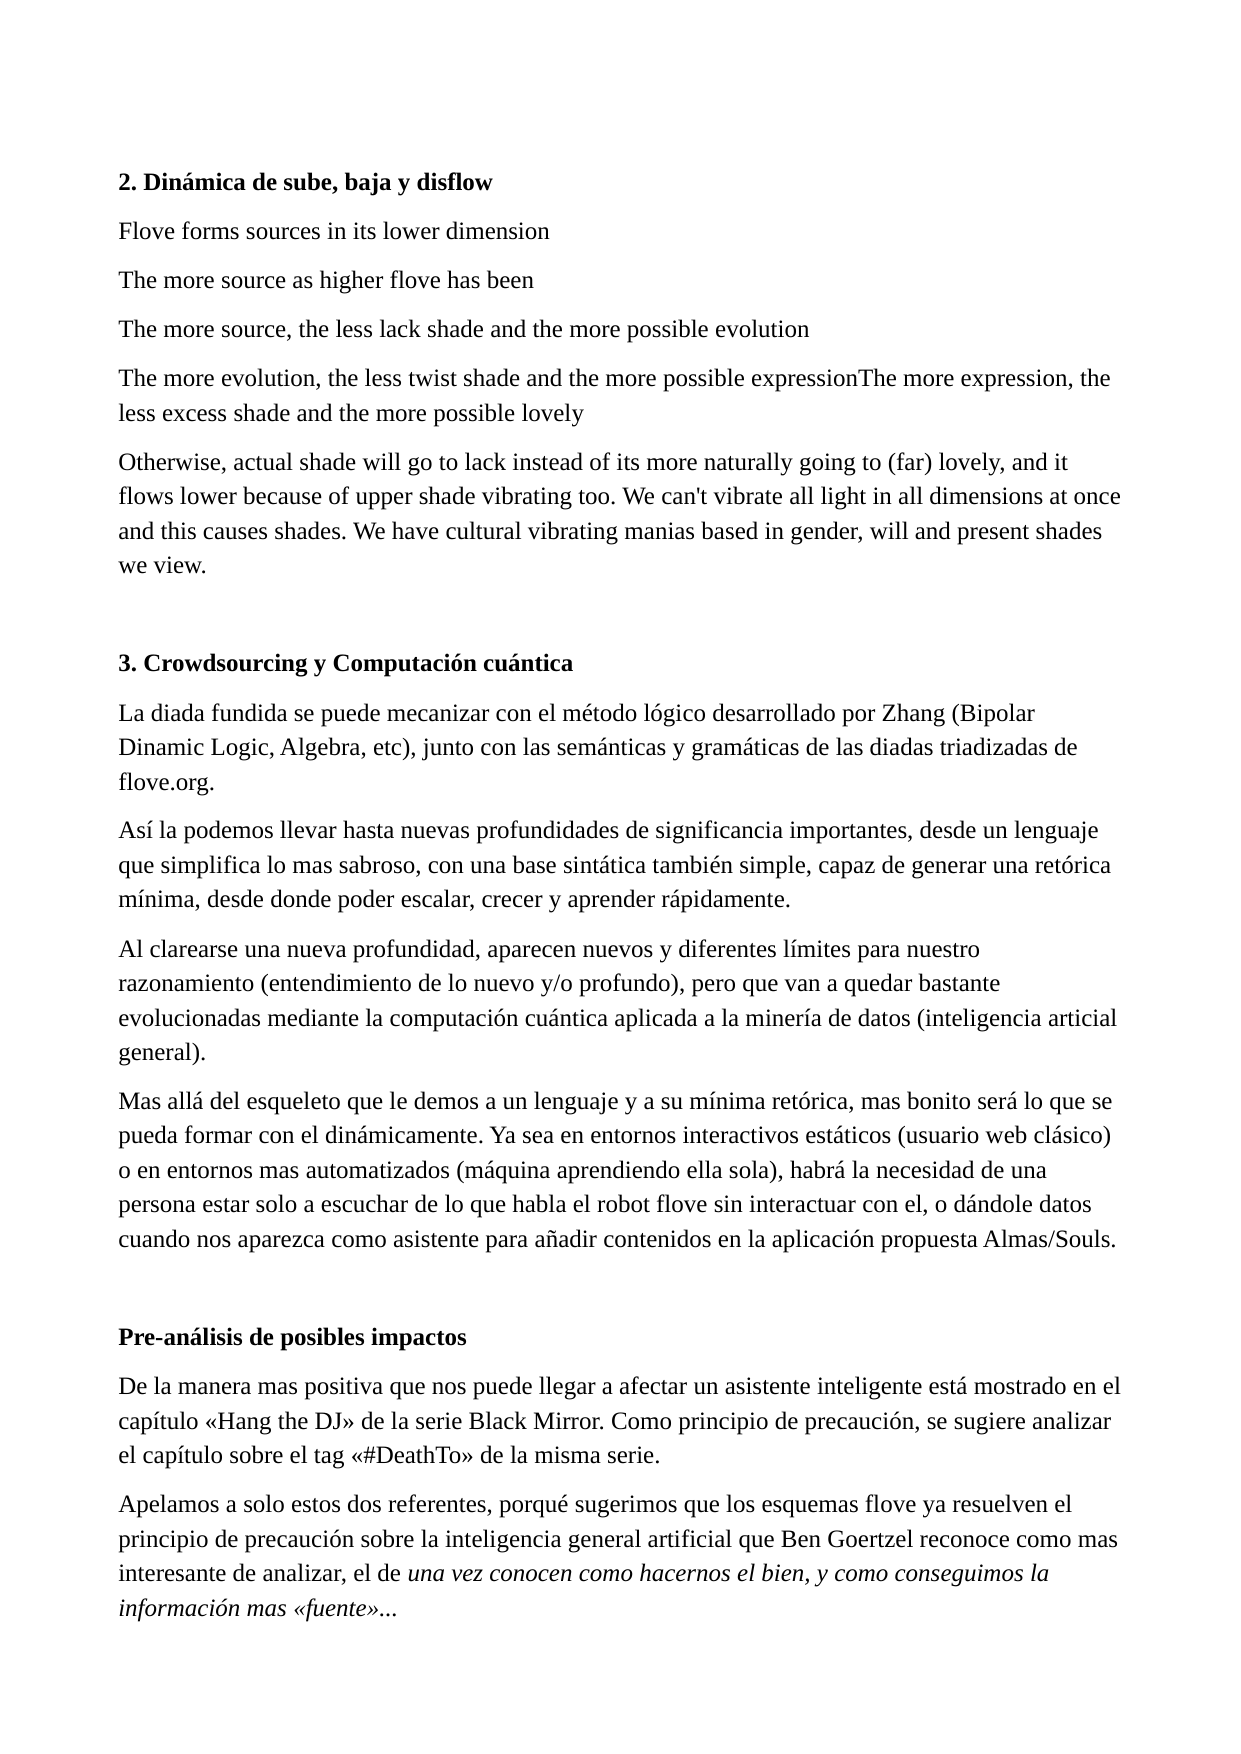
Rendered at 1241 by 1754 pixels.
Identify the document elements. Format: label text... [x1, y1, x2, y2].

text 2. Dinámica de sube, baja y disflow [118, 167, 1122, 196]
text Pre-análisis de posibles impactos [118, 1322, 1122, 1351]
text 3. Crowdsourcing y Computación cuántica [118, 648, 1122, 677]
text The more source as higher flove has been [118, 265, 1122, 294]
text Apelamos a solo estos dos referentes, porqué sugerimos que los esquemas flove ya resuelven el principio de precaución sobre la inteligencia general artificial que Ben Goertzel reconoce como mas interesante de analizar, el de una vez conocen como hacernos el bien, y como conseguimos la información mas «fuente»... [118, 1489, 1122, 1621]
text Otherwise, actual shade will go to lack instead of its more naturally going to (far) lovely, and it flows lower because of upper shade vibrating too. We can't vibrate all light in all dimensions at once and this causes shades. We have cultural vibrating manias based in gender, will and present shades we view. [118, 447, 1122, 579]
text La diada fundida se puede mecanizar con el método lógico desarrollado por Zhang (Bipolar Dinamic Logic, Algebra, etc), junto con las semánticas y gramáticas de las diadas triadizadas de flove.org. [118, 698, 1122, 795]
text The more source, the less lack shade and the more possible evolution [118, 314, 1122, 343]
text Mas allá del esqueleto que le demos a un lenguaje y a su mínima retórica, mas bonito será lo que se pueda formar con el dinámicamente. Ya sea en entornos interactivos estáticos (usuario web clásico) o en entornos mas automatizados (máquina aprendiendo ella sola), habrá la necesidad de una persona estar solo a escuchar de lo que habla el robot flove sin interactuar con el, o dándole datos cuando nos aparezca como asistente para añadir contenidos en la aplicación propuesta Almas/Souls. [118, 1086, 1122, 1253]
text Así la podemos llevar hasta nuevas profundidades de significancia importantes, desde un lenguaje que simplifica lo mas sabroso, con una base sintática también simple, capaz de generar una retórica mínima, desde donde poder escalar, crecer y aprender rápidamente. [118, 816, 1122, 913]
text The more evolution, the less twist shade and the more possible expressionThe more expression, the less excess shade and the more possible lovely [118, 363, 1122, 427]
text De la manera mas positiva que nos puede llegar a afectar un asistente inteligente está mostrado en el capítulo «Hang the DJ» de la serie Black Mirror. Como principio de precaución, se sugiere analizar el capítulo sobre el tag «#DeathTo» de la misma serie. [118, 1371, 1122, 1469]
text Flove forms sources in its lower dimension [118, 216, 1122, 245]
text Al clarearse una nueva profundidad, aparecen nuevos y diferentes límites para nuestro razonamiento (entendimiento de lo nuevo y/o profundo), pero que van a quedar bastante evolucionadas mediante la computación cuántica aplicada a la minería de datos (inteligencia articial general). [118, 934, 1122, 1066]
